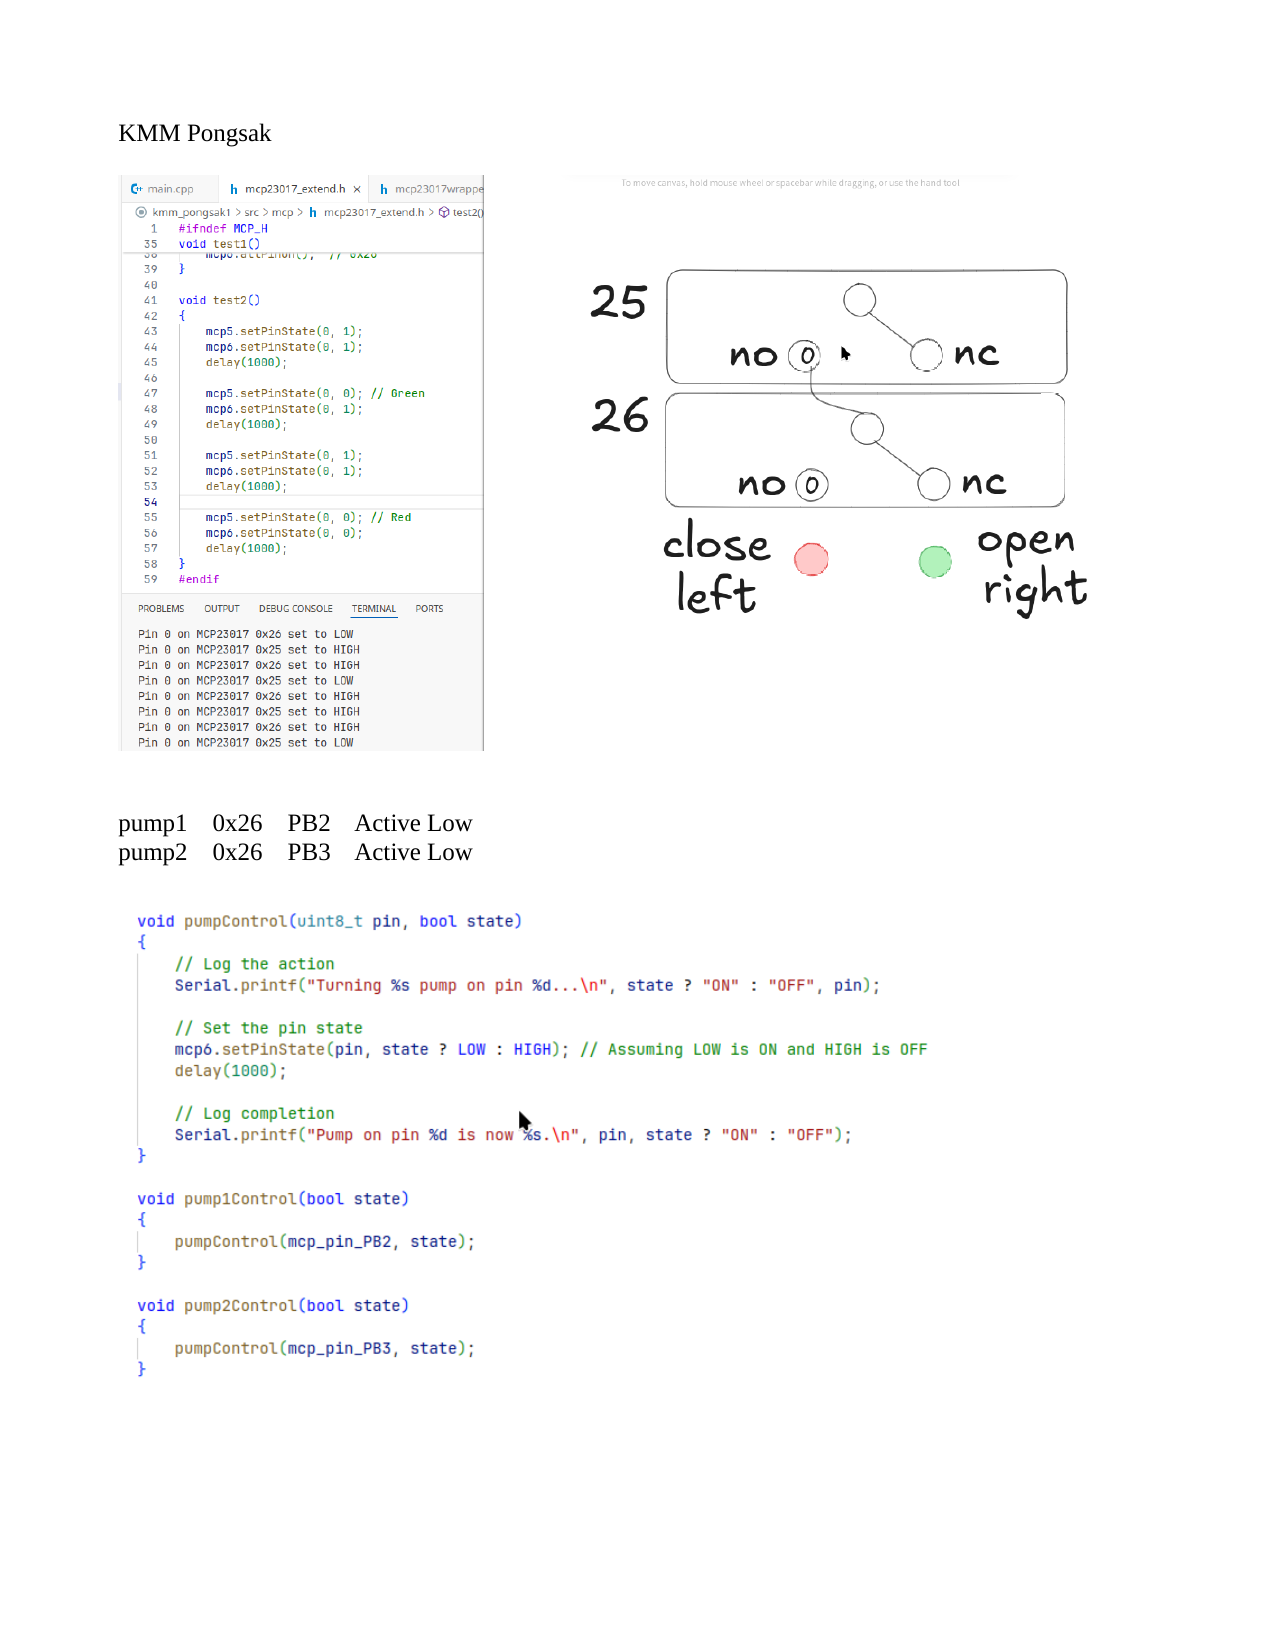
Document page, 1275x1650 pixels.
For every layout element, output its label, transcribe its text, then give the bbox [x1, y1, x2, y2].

text KMM Pongsak [118, 118, 1157, 147]
picture [118, 894, 1157, 1401]
text pump1 0x26 PB2 Active Low [118, 808, 1157, 837]
text pump2 0x26 PB3 Active Low [118, 837, 1157, 865]
picture [118, 175, 1157, 751]
